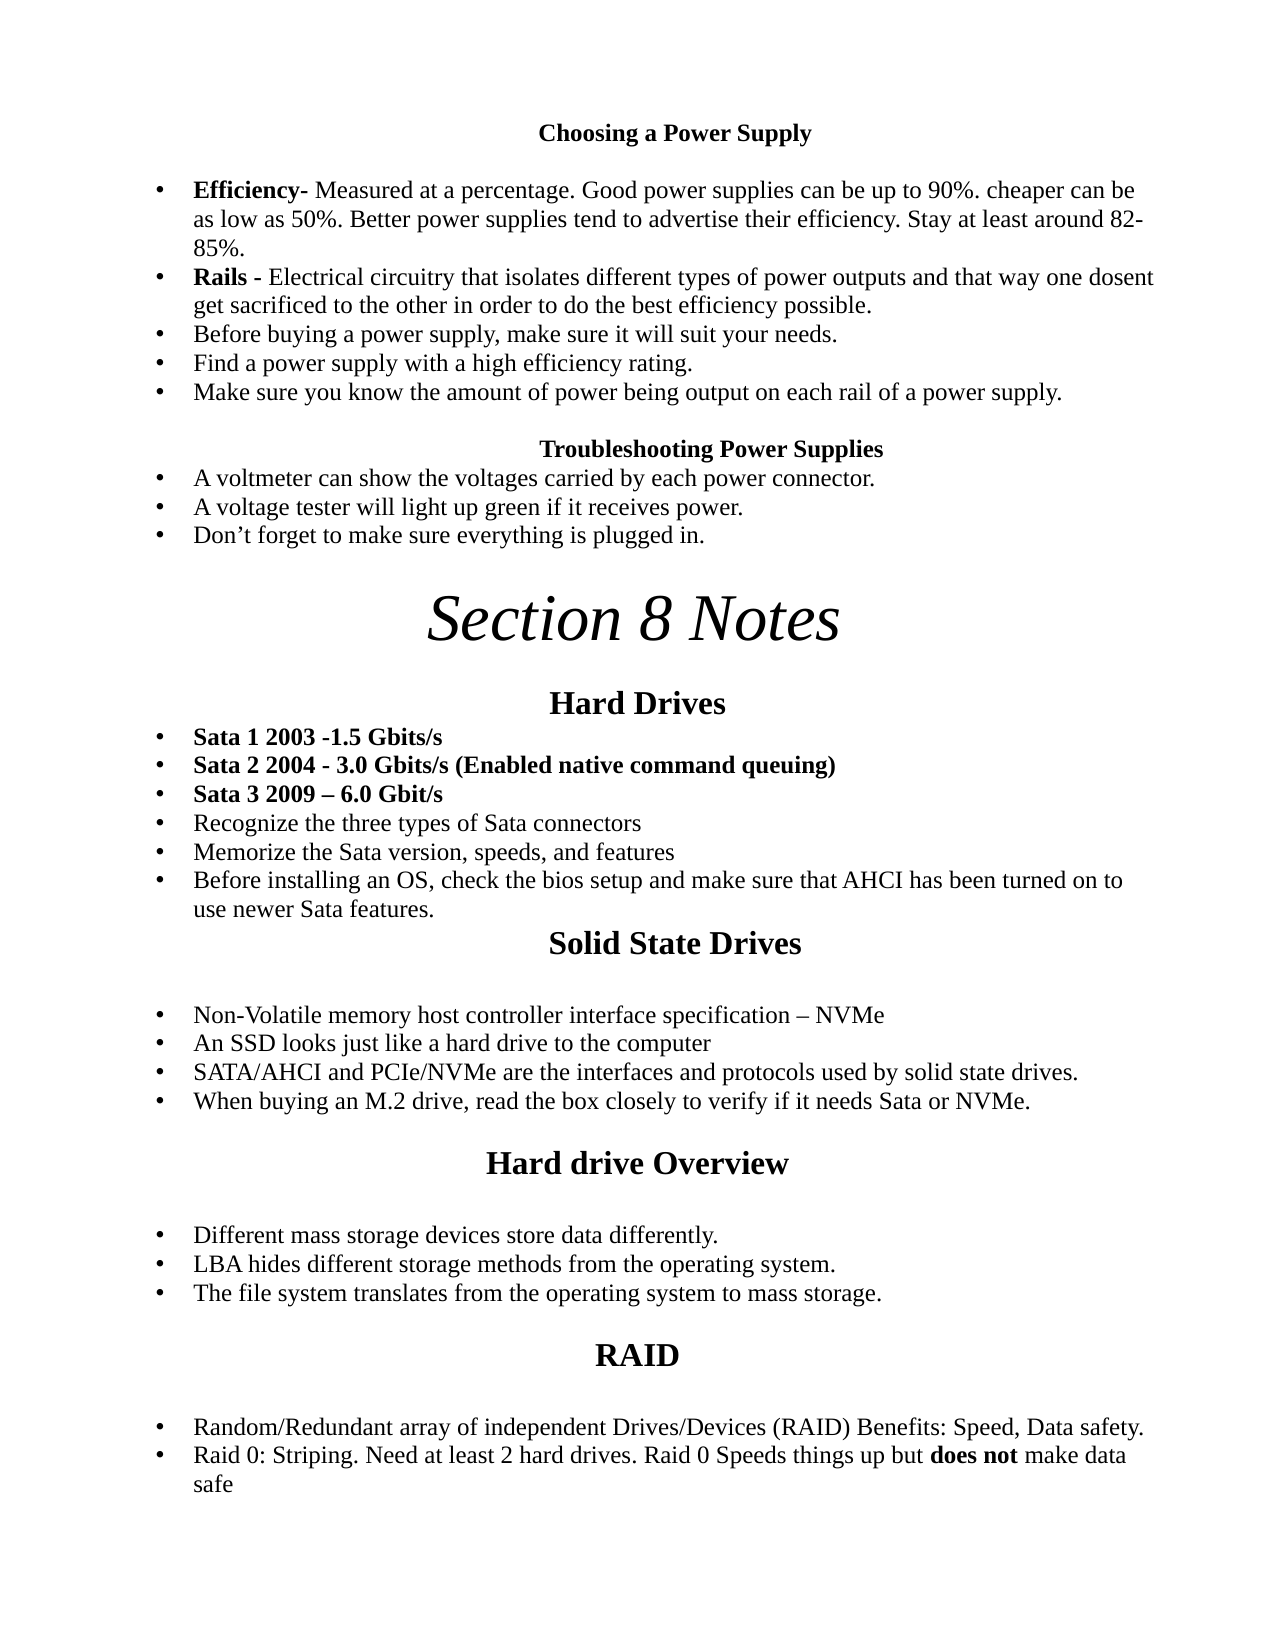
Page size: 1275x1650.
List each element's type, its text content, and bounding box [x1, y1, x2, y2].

text RAID [118, 1335, 1157, 1373]
text Hard Drives [118, 683, 1157, 722]
list Sata 3 2009 – 6.0 Gbit/s [156, 779, 1157, 808]
list Random/Redundant array of independent Drives/Devices (RAID) Benefits: Speed, Data safety. [156, 1412, 1157, 1441]
list Sata 2 2004 - 3.0 Gbits/s (Enabled native command queuing) [156, 751, 1157, 779]
list When buying an M.2 drive, read the box closely to verify if it needs Sata or NVMe. [156, 1086, 1157, 1115]
list Different mass storage devices store data differently. [156, 1220, 1157, 1249]
list Find a power supply with a high efficiency rating. [156, 348, 1157, 377]
list Rails - Electrical circuitry that isolates different types of power outputs and that way one dosent get sacrificed to the other in order to do the best efficiency possible. [156, 262, 1157, 319]
list Raid 0: Striping. Need at least 2 hard drives. Raid 0 Speeds things up but does not make data safe [156, 1441, 1157, 1498]
list A voltage tester will light up green if it receives power. [156, 492, 1157, 521]
text Hard drive Overview [118, 1143, 1157, 1182]
list Choosing a Power Supply [156, 118, 1157, 147]
list An SSD looks just like a hard drive to the computer [156, 1028, 1157, 1057]
list A voltmeter can show the voltages carried by each power connector. [156, 463, 1157, 492]
list SATA/AHCI and PCIe/NVMe are the interfaces and protocols used by solid state drives. [156, 1057, 1157, 1086]
list Sata 1 2003 -1.5 Gbits/s [156, 722, 1157, 751]
list Before buying a power supply, make sure it will suit your needs. [156, 319, 1157, 348]
list Memorize the Sata version, speeds, and features [156, 837, 1157, 866]
list Don’t forget to make sure everything is plugged in. [156, 521, 1157, 549]
text Section 8 Notes [118, 578, 1157, 655]
list LBA hides different storage methods from the operating system. [156, 1249, 1157, 1278]
list Recognize the three types of Sata connectors [156, 808, 1157, 837]
list The file system translates from the operating system to mass storage. [156, 1278, 1157, 1306]
list Solid State Drives [156, 923, 1157, 961]
list Before installing an OS, check the bios setup and make sure that AHCI has been turned on to use newer Sata features. [156, 866, 1157, 923]
text Troubleshooting Power Supplies [118, 434, 1157, 463]
list Efficiency- Measured at a percentage. Good power supplies can be up to 90%. cheaper can be as low as 50%. Better power supplies tend to advertise their efficiency. Stay at least around 82-85%. [156, 176, 1157, 262]
list Non-Volatile memory host controller interface specification – NVMe [156, 1000, 1157, 1028]
list Make sure you know the amount of power being output on each rail of a power supply. [156, 377, 1157, 406]
